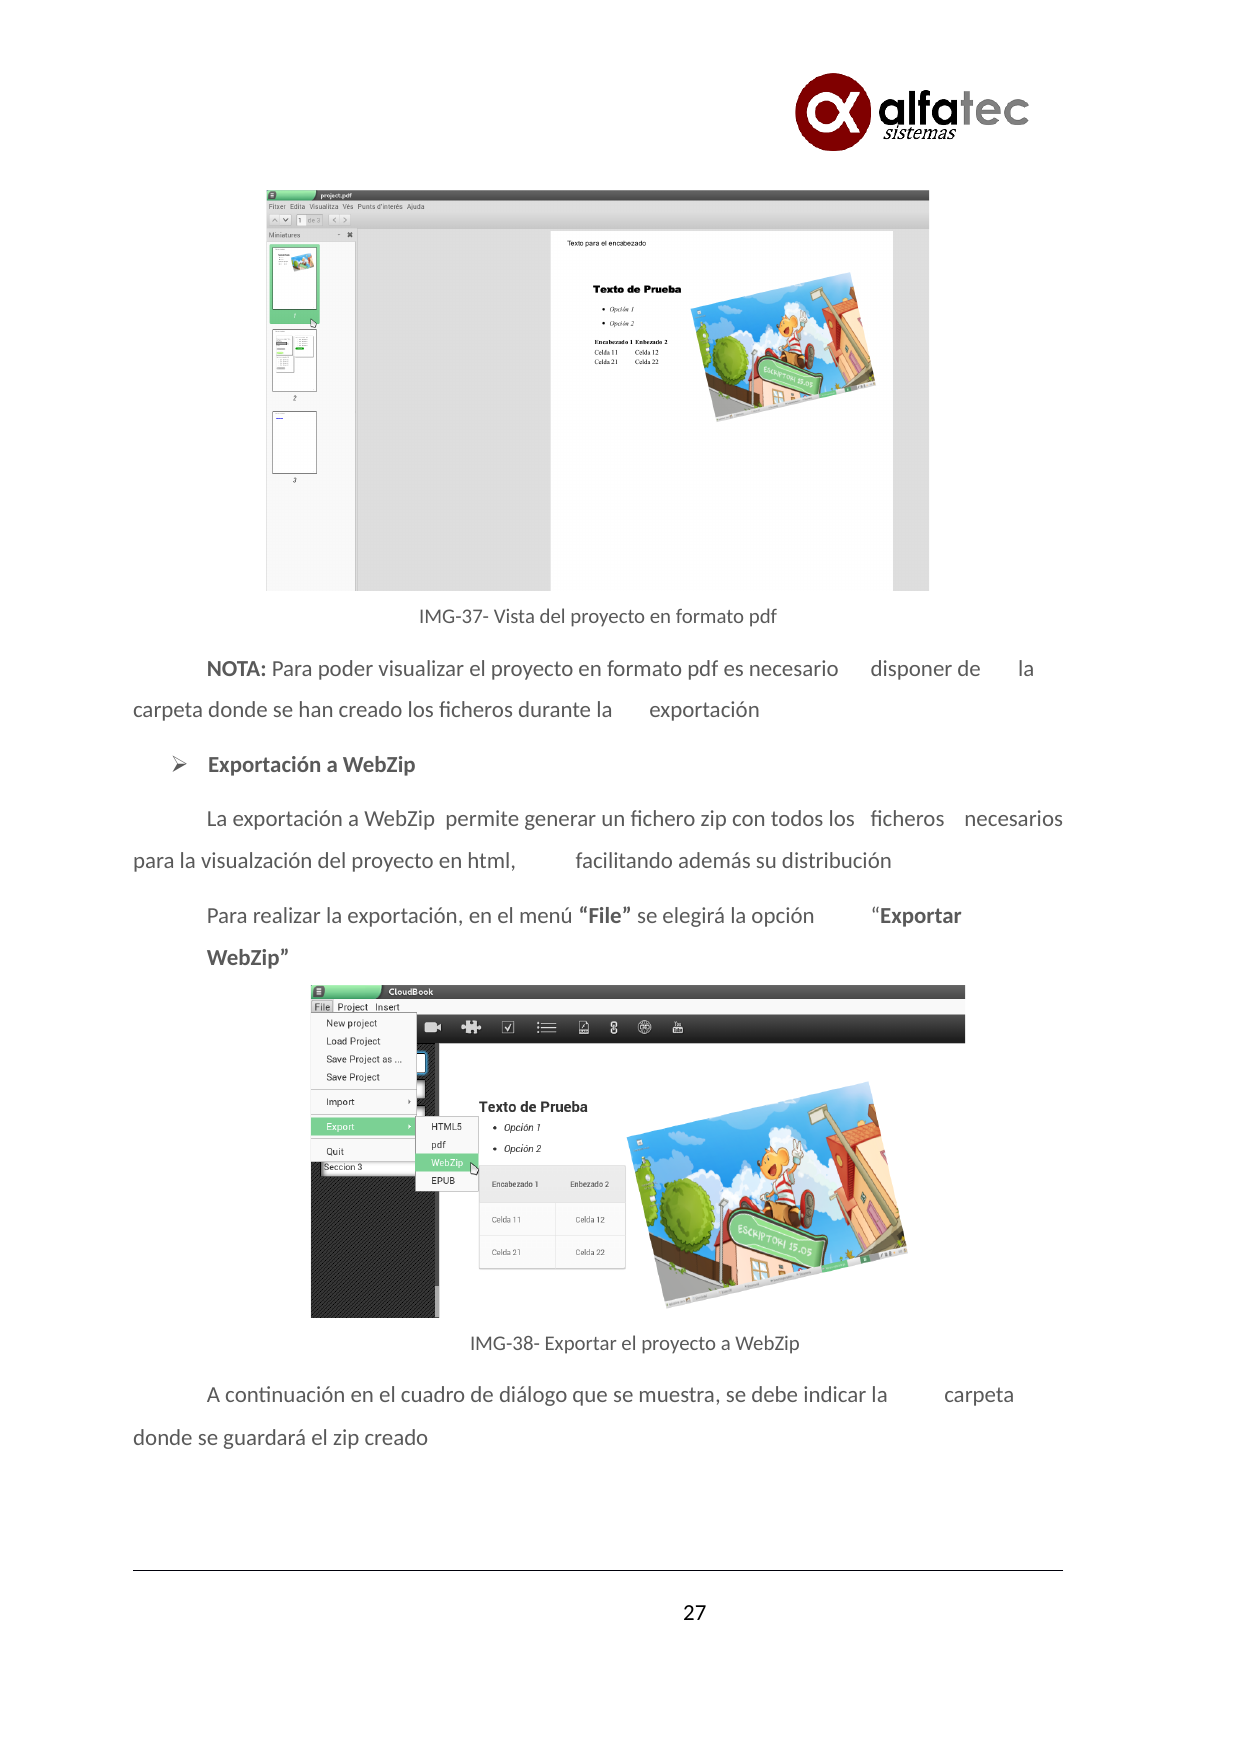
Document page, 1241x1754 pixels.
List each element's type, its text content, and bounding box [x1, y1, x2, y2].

text A continuación en el cuadro de diálogo que se muestra, se debe indicar la carpeta donde se guardará el zip creado [133, 1381, 1063, 1451]
text IMG-37- Vista del proyecto en formato pdf [133, 191, 1063, 628]
text IMG-38- Exportar el proyecto a WebZip [133, 997, 1063, 1355]
text NOTA: Para poder visualizar el proyecto en formato pdf es necesario disponer de la carpeta donde se han creado los ficheros durante la exportación [133, 654, 1063, 724]
list Exportación a WebZip [170, 750, 1063, 778]
picture [266, 190, 930, 591]
text Para realizar la exportación, en el menú “File” se elegirá la opción “Exportar WebZip” [133, 901, 1063, 971]
text La exportación a WebZip permite generar un fichero zip con todos los ficheros necesarios para la visualzación del proyecto en html, facilitando además su distribución [133, 804, 1063, 874]
picture [795, 73, 1031, 151]
